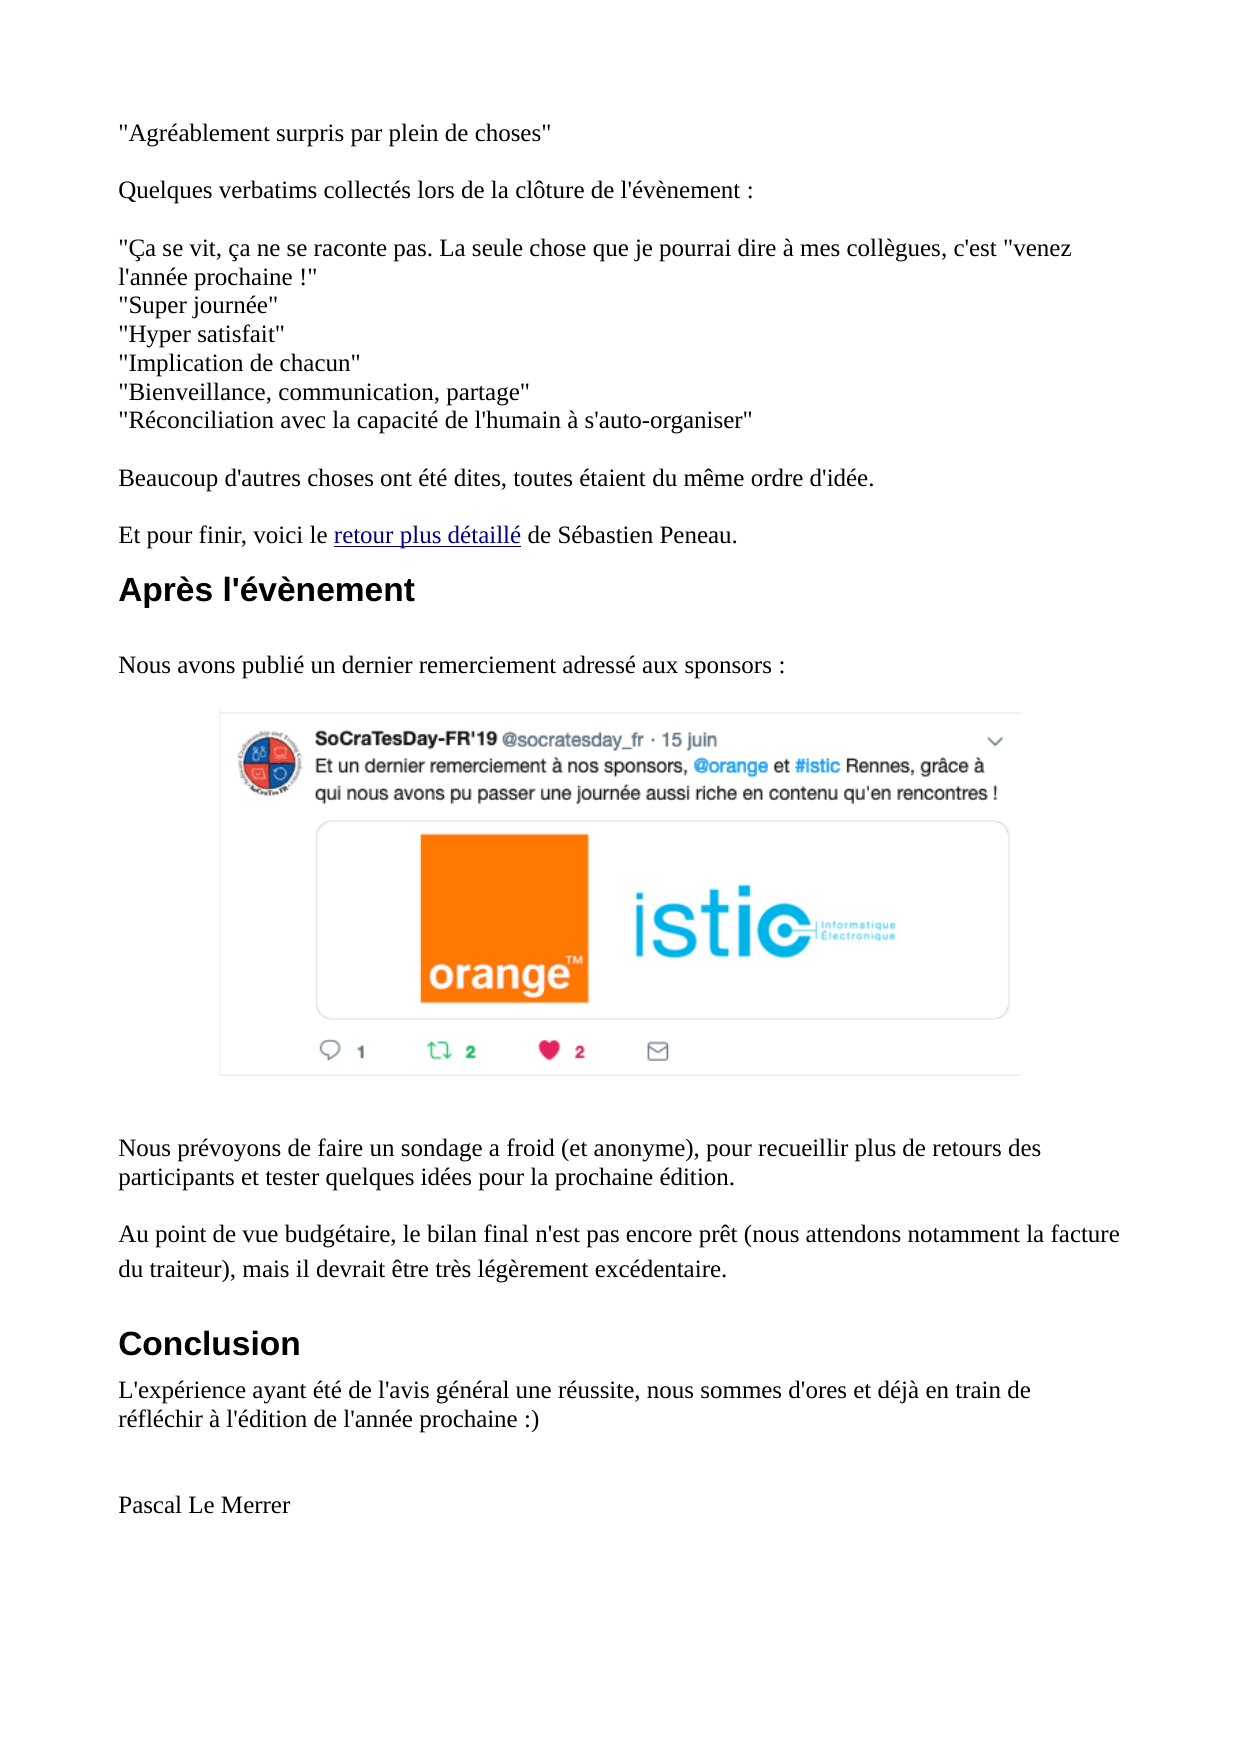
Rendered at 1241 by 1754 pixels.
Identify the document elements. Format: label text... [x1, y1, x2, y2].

text Quelques verbatims collectés lors de la clôture de l'évènement : [118, 176, 1122, 204]
text "Hyper satisfait" [118, 319, 1122, 348]
picture [219, 707, 1022, 1076]
text "Implication de chacun" [118, 348, 1122, 377]
text "Super journée" [118, 291, 1122, 319]
subtitle Conclusion [118, 1324, 1122, 1363]
subtitle Après l'évènement [118, 570, 1122, 609]
text L'expérience ayant été de l'avis général une réussite, nous sommes d'ores et déjà en train de réfléchir à l'édition de l'année prochaine :) [118, 1375, 1122, 1433]
text Et pour finir, voici le retour plus détaillé de Sébastien Peneau. [118, 521, 1122, 549]
text Pascal Le Merrer [118, 1490, 1122, 1519]
text Beaucoup d'autres choses ont été dites, toutes étaient du même ordre d'idée. [118, 463, 1122, 492]
text "Bienveillance, communication, partage" [118, 377, 1122, 406]
text "Agréablement surpris par plein de choses" [118, 118, 1122, 147]
text "Réconciliation avec la capacité de l'humain à s'auto-organiser" [118, 406, 1122, 434]
text Nous prévoyons de faire un sondage a froid (et anonyme), pour recueillir plus de retours des participants et tester quelques idées pour la prochaine édition. [118, 1133, 1122, 1191]
text Au point de vue budgétaire, le bilan final n'est pas encore prêt (nous attendons notamment la facture du traiteur), mais il devrait être très légèrement excédentaire. [118, 1219, 1122, 1283]
text Nous avons publié un dernier remerciement adressé aux sponsors : [118, 650, 1122, 679]
text "Ça se vit, ça ne se raconte pas. La seule chose que je pourrai dire à mes collègues, c'est "venez l'année prochaine !" [118, 233, 1122, 291]
